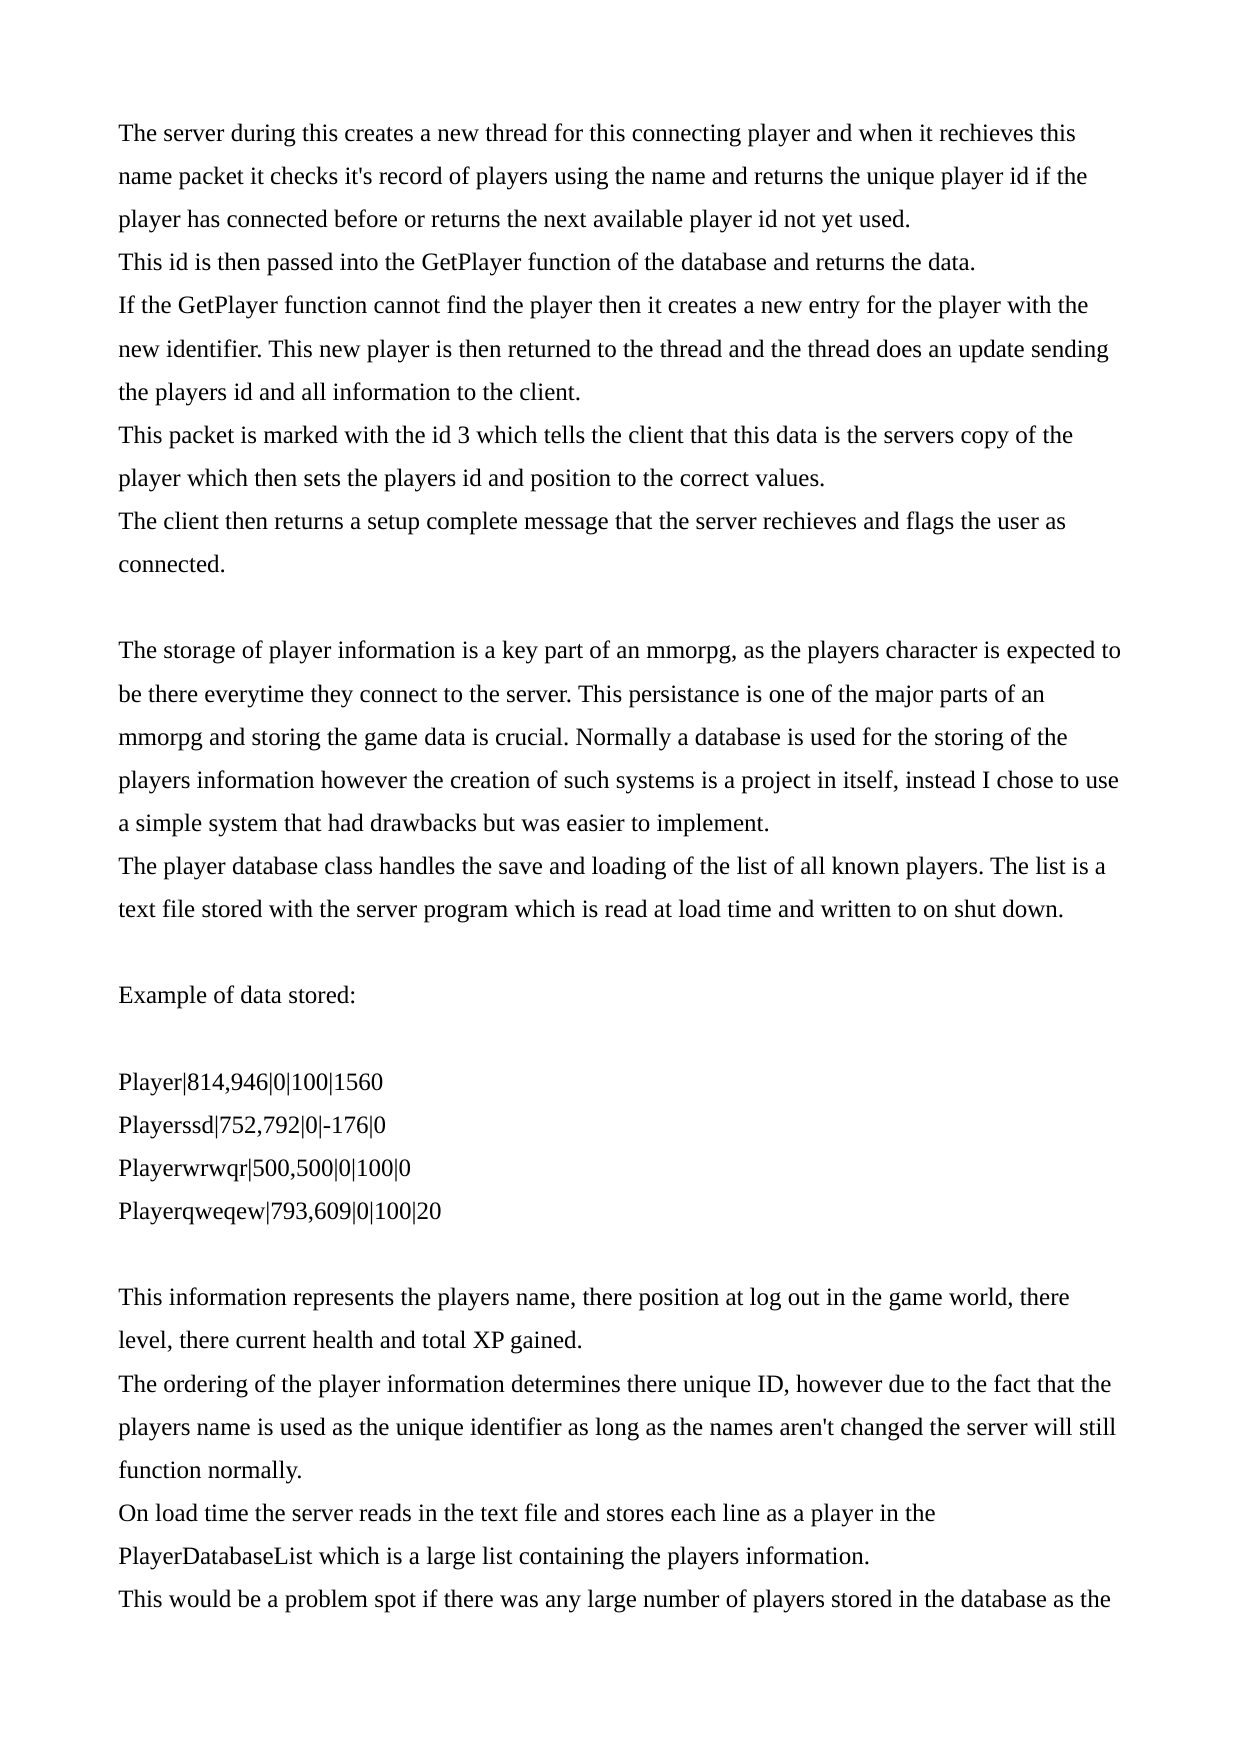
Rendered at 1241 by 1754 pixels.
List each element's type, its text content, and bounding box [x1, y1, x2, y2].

text Example of data stored: [118, 981, 1122, 1009]
text Playerssd|752,792|0|-176|0 [118, 1110, 1122, 1139]
text The player database class handles the save and loading of the list of all known players. The list is a text file stored with the server program which is read at load time and written to on shut down. [118, 851, 1122, 923]
text Playerqweqew|793,609|0|100|20 [118, 1196, 1122, 1225]
text On load time the server reads in the text file and stores each line as a player in the PlayerDatabaseList which is a large list containing the players information. [118, 1498, 1122, 1570]
text Player|814,946|0|100|1560 [118, 1067, 1122, 1096]
text Playerwrwqr|500,500|0|100|0 [118, 1153, 1122, 1182]
text This packet is marked with the id 3 which tells the client that this data is the servers copy of the player which then sets the players id and position to the correct values. [118, 420, 1122, 492]
text The storage of player information is a key part of an mmorpg, as the players character is expected to be there everytime they connect to the server. This persistance is one of the major parts of an mmorpg and storing the game data is crucial. Normally a database is used for the storing of the players information however the creation of such systems is a project in itself, instead I chose to use a simple system that had drawbacks but was easier to implement. [118, 636, 1122, 837]
text This information represents the players name, there position at log out in the game world, there level, there current health and total XP gained. [118, 1282, 1122, 1354]
text This would be a problem spot if there was any large number of players stored in the database as the [118, 1584, 1122, 1613]
text The server during this creates a new thread for this connecting player and when it rechieves this name packet it checks it's record of players using the name and returns the unique player id if the player has connected before or returns the next available player id not yet used. [118, 118, 1122, 233]
text The client then returns a setup complete message that the server rechieves and flags the user as connected. [118, 506, 1122, 578]
text The ordering of the player information determines there unique ID, however due to the fact that the players name is used as the unique identifier as long as the names aren't changed the server will still function normally. [118, 1369, 1122, 1484]
text This id is then passed into the GetPlayer function of the database and returns the data. [118, 247, 1122, 276]
text If the GetPlayer function cannot find the player then it creates a new entry for the player with the new identifier. This new player is then returned to the thread and the thread does an update sending the players id and all information to the client. [118, 291, 1122, 406]
